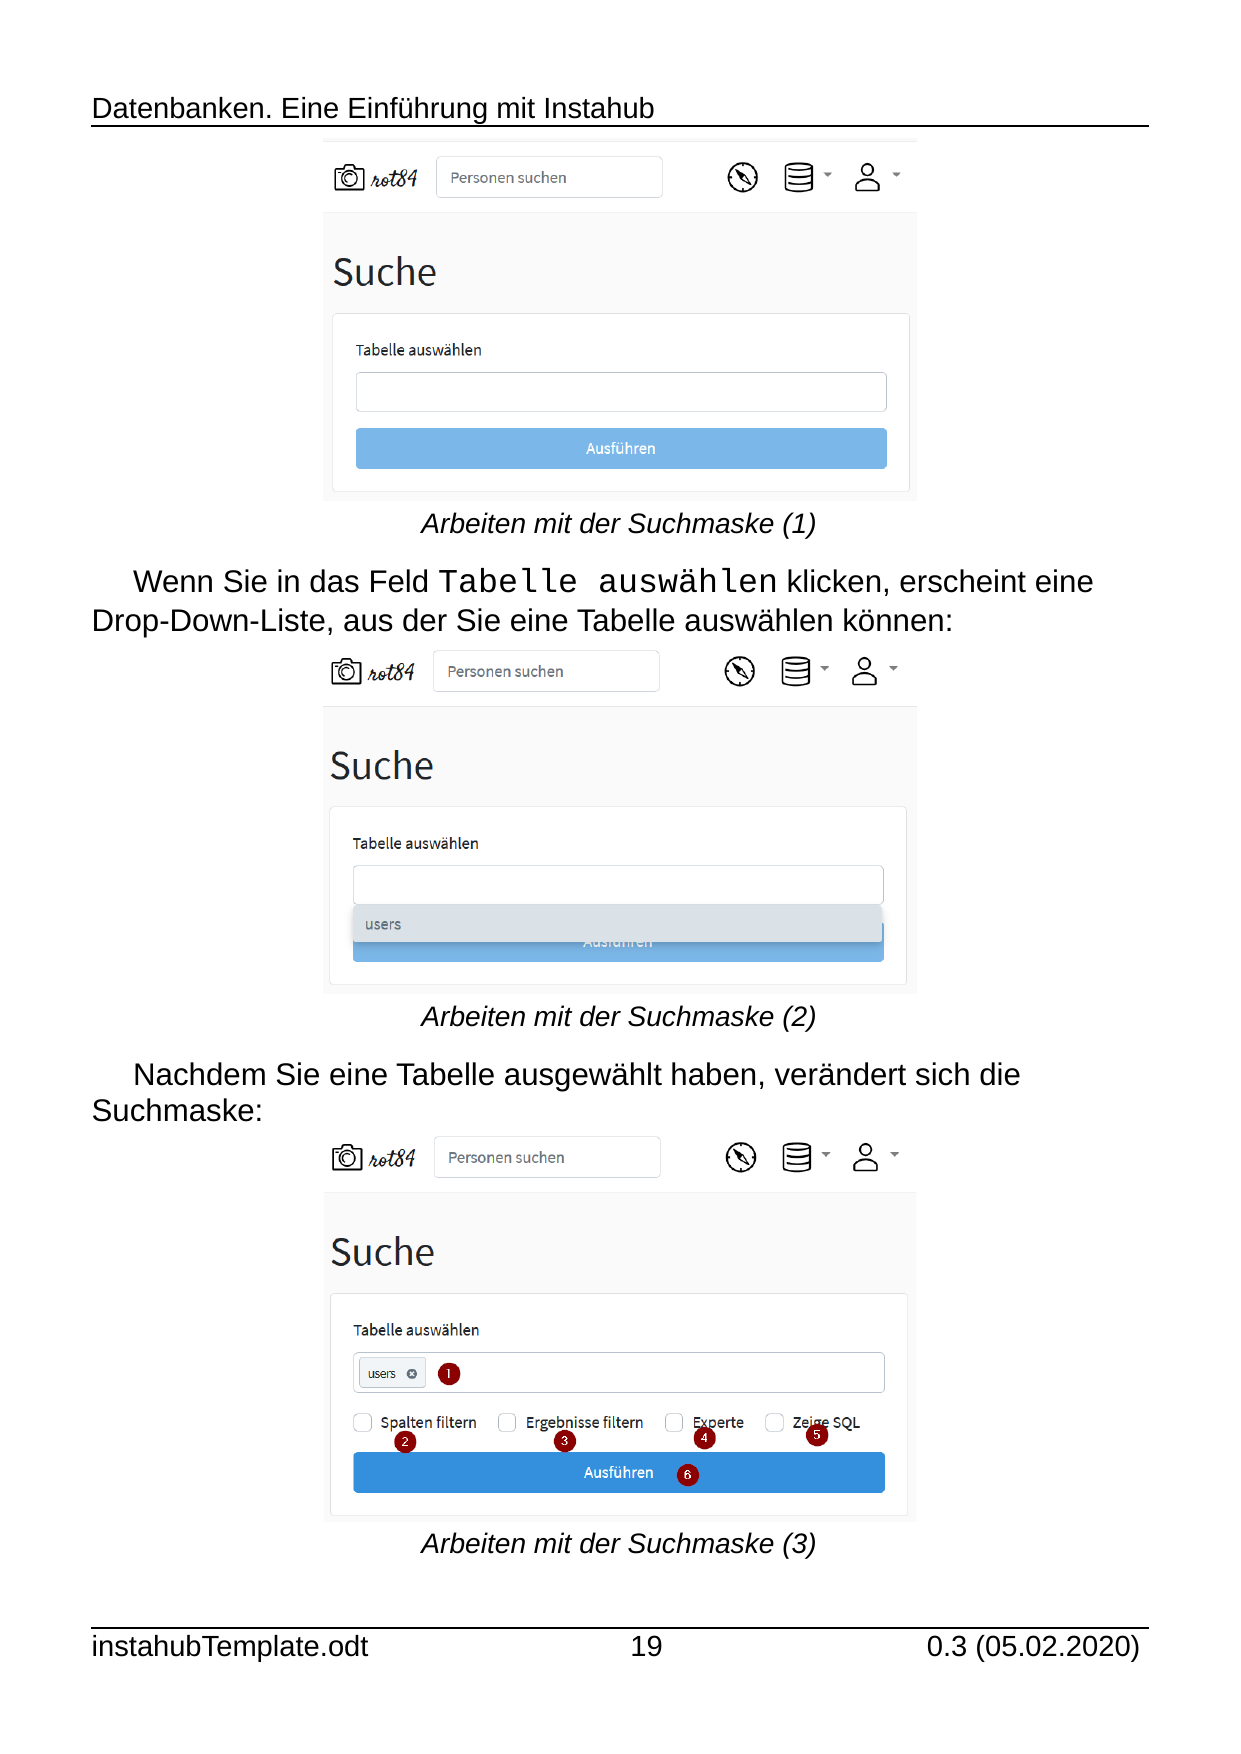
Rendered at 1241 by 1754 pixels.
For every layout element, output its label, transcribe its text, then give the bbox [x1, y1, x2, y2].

picture [323, 638, 918, 994]
text Arbeiten mit der Suchmaske (1) [91, 507, 1149, 539]
text Arbeiten mit der Suchmaske (2) [91, 1000, 1149, 1032]
text Arbeiten mit der Suchmaske (3) [91, 1527, 1149, 1559]
text Nachdem Sie eine Tabelle ausgewählt haben, verändert sich die Suchmaske: [91, 1056, 1149, 1128]
picture [323, 138, 918, 501]
text Wenn Sie in das Feld Tabelle auswählen klicken, erscheint eine Drop-Down-Liste, aus der Sie eine Tabelle auswählen können: [91, 563, 1149, 638]
picture [323, 1127, 917, 1522]
